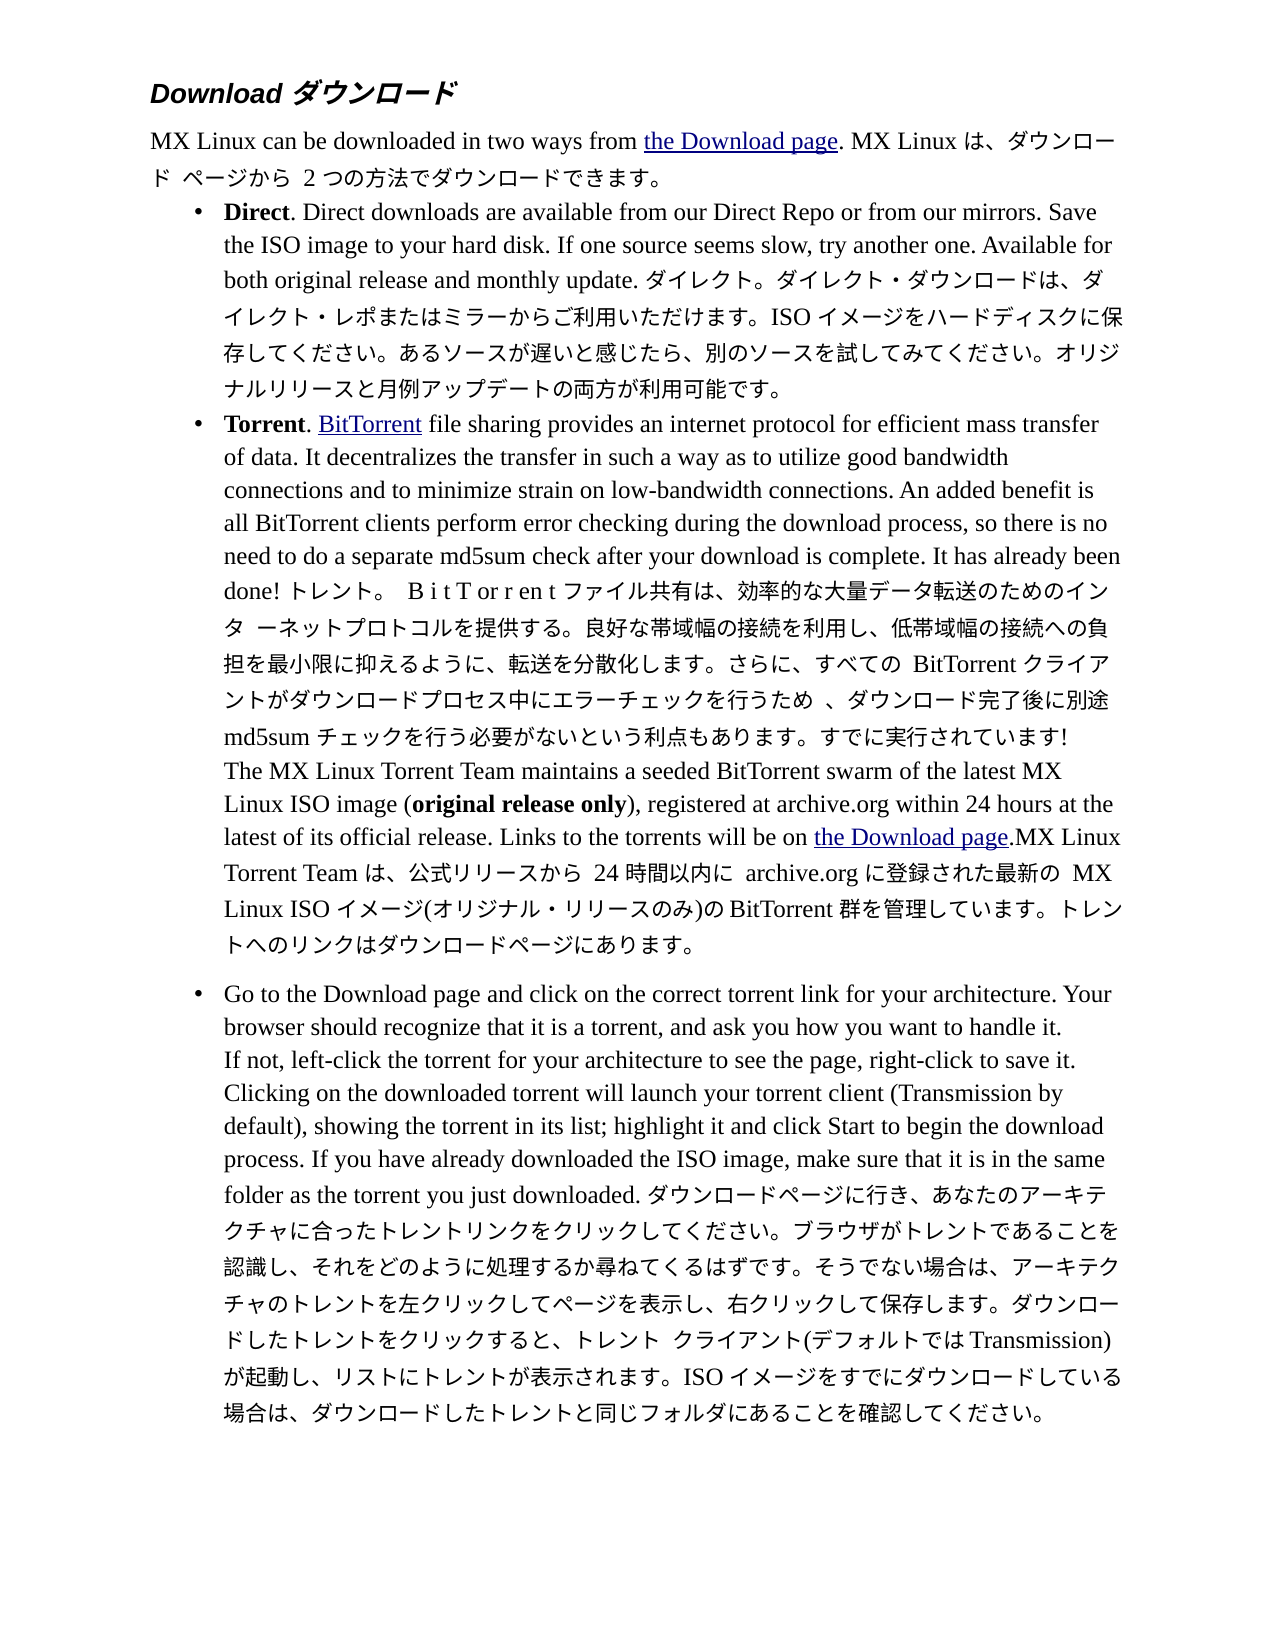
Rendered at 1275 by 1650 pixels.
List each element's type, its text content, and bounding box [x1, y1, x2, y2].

list If not, left-click the torrent for your architecture to see the page, right-click to save it. Clicking on the downloaded torrent will launch your torrent client (Transmission by default), showing the torrent in its list; highlight it and click Start to begin the download process. If you have already downloaded the ISO image, make sure that it is in the same folder as the torrent you just downloaded. ダウンロードページに行き、あなたのアーキテクチャに合ったトレントリンクをクリックしてください。ブラウザがトレントであることを認識し、それをどのように処理するか尋ねてくるはずです。そうでない場合は、アーキテクチャのトレントを左クリックしてページを表示し、右クリックして保存します。ダウンロードしたトレントをクリックすると、トレント クライアント(デフォルトではTransmission)が起動し、リストにトレントが表示されます。ISO イメージをすでにダウンロードしている場合は、ダウンロードしたトレントと同じフォルダにあることを確認してください。 [194, 1045, 1125, 1427]
text MX Linux can be downloaded in two ways from the Download page. MX Linux は、ダウンロード ページから 2 つの方法でダウンロードできます。 [150, 124, 1125, 192]
list The MX Linux Torrent Team maintains a seeded BitTorrent swarm of the latest MX Linux ISO image (original release only), registered at archive.org within 24 hours at the latest of its official release. Links to the torrents will be on the Download page.MX Linux Torrent Team は、公式リリースから 24 時間以内に archive.org に登録された最新の MX Linux ISO イメージ(オリジナル・リリースのみ)のBitTorrent 群を管理しています。トレントへのリンクはダウンロードページにあります。 [194, 756, 1125, 960]
list Direct. Direct downloads are available from our Direct Repo or from our mirrors. Save the ISO image to your hard disk. If one source seems slow, try another one. Available for both original release and monthly update. ダイレクト。ダイレクト・ダウンロードは、ダイレクト・レポまたはミラーからご利用いただけます。ISO イメージをハードディスクに保存してください。あるソースが遅いと感じたら、別のソースを試してみてください。オリジナルリリースと月例アップデートの両方が利用可能です。 [194, 197, 1125, 404]
subtitle Download ダウンロード [150, 72, 1125, 112]
list Go to the Download page and click on the correct torrent link for your architecture. Your browser should recognize that it is a torrent, and ask you how you want to handle it. [194, 979, 1125, 1041]
list Torrent. BitTorrent file sharing provides an internet protocol for efficient mass transfer of data. It decentralizes the transfer in such a way as to utilize good bandwidth connections and to minimize strain on low-bandwidth connections. An added benefit is all BitTorrent clients perform error checking during the download process, so there is no need to do a separate md5sum check after your download is complete. It has already been done! トレント。 B i t T or r en t ファイル共有は、効率的な大量データ転送のためのインタ ーネットプロトコルを提供する。良好な帯域幅の接続を利用し、低帯域幅の接続への負担を最小限に抑えるように、転送を分散化します。さらに、すべての BitTorrent クライアントがダウンロードプロセス中にエラーチェックを行うため 、ダウンロード完了後に別途 md5sum チェックを行う必要がないという利点もあります。すでに実行されています! [194, 409, 1125, 751]
